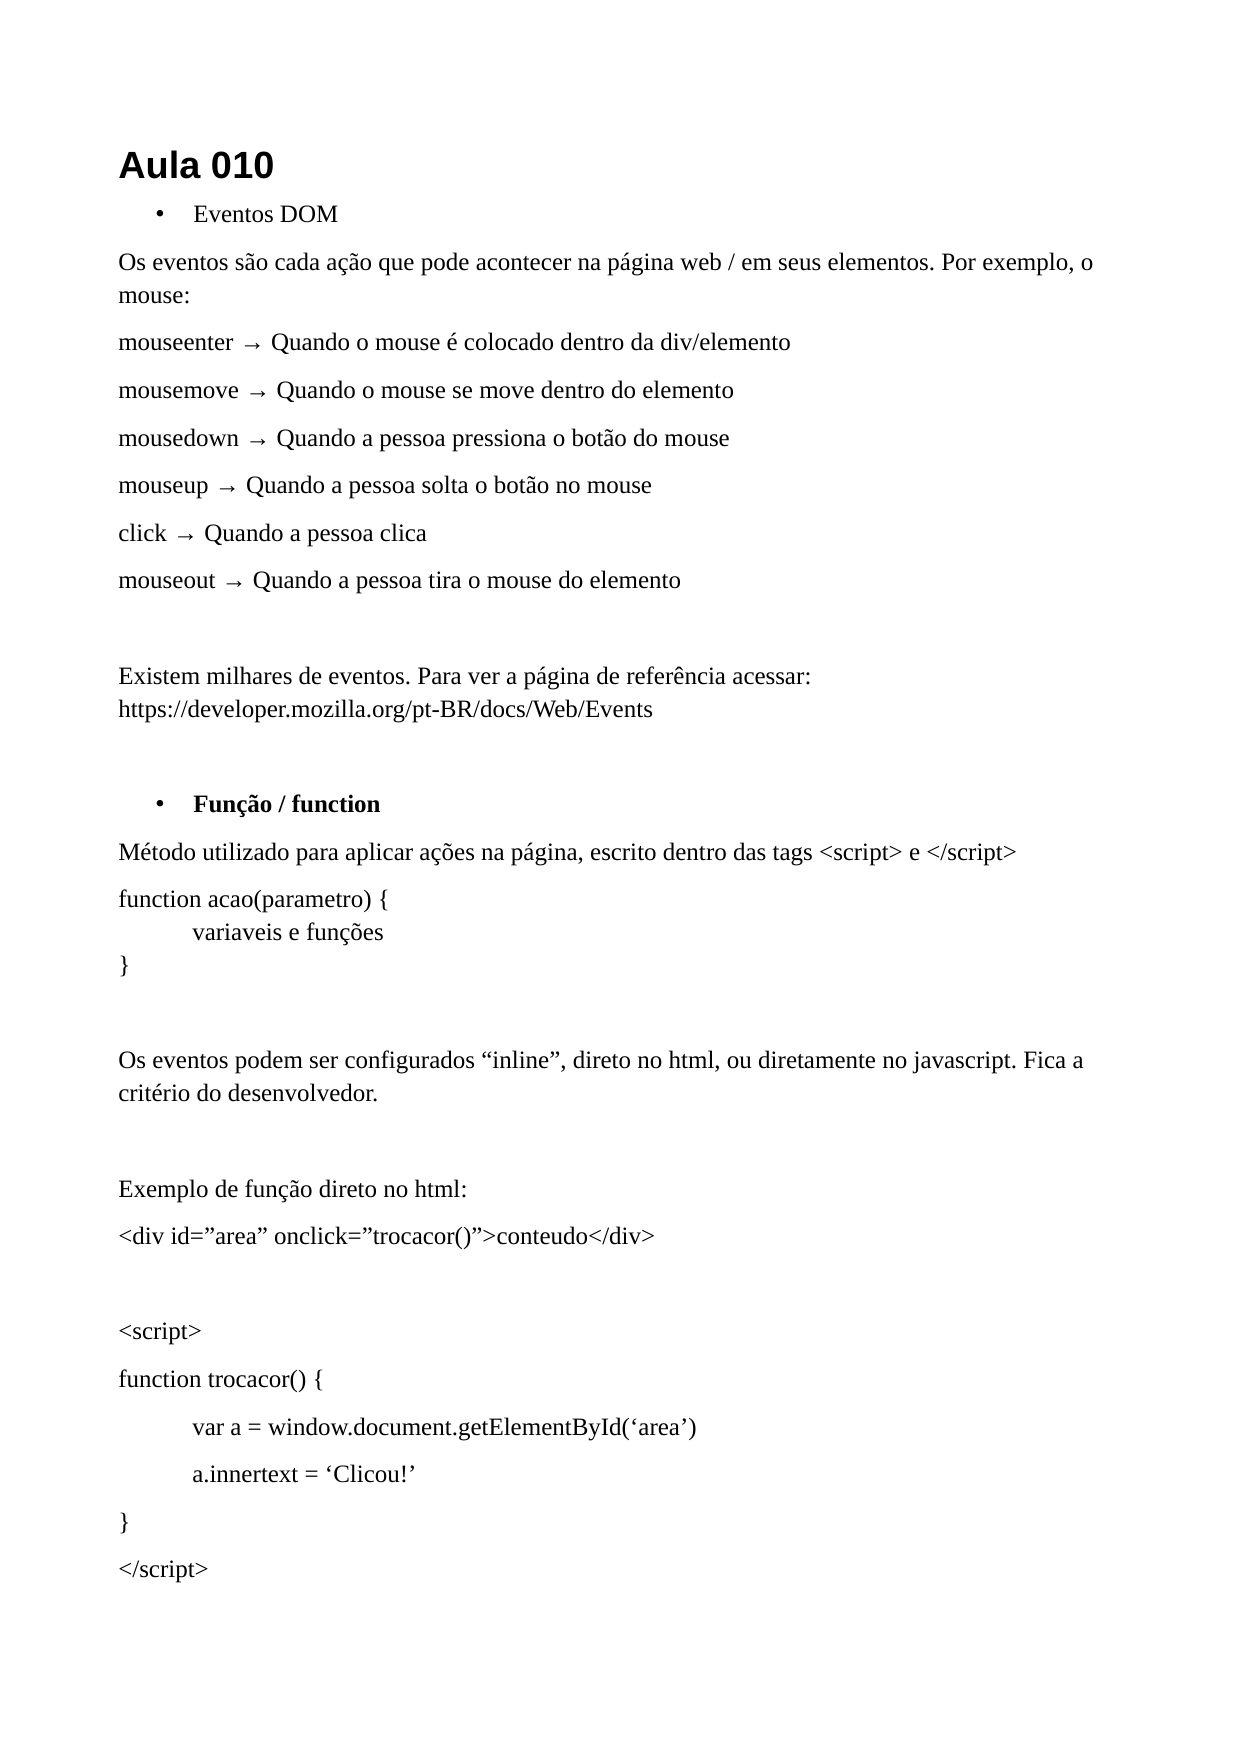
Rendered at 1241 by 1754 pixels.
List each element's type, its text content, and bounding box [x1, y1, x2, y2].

text <div id=”area” onclick=”trocacor()”>conteudo</div> [118, 1221, 1122, 1250]
text Existem milhares de eventos. Para ver a página de referência acessar: https://developer.mozilla.org/pt-BR/docs/Web/Events [118, 661, 1122, 722]
list Função / function [156, 789, 1122, 818]
text function acao(parametro) { variaveis e funções } [118, 884, 1122, 979]
text a.innertext = ‘Clicou!’ [118, 1459, 1122, 1488]
list Eventos DOM [156, 199, 1122, 228]
text Método utilizado para aplicar ações na página, escrito dentro das tags <script> e </script> [118, 837, 1122, 865]
text mouseenter → Quando o mouse é colocado dentro da div/elemento [118, 327, 1122, 356]
text mousemove → Quando o mouse se move dentro do elemento [118, 375, 1122, 404]
text var a = window.document.getElementById(‘area’) [118, 1412, 1122, 1440]
subtitle Aula 010 [118, 143, 1122, 187]
text Os eventos são cada ação que pode acontecer na página web / em seus elementos. Por exemplo, o mouse: [118, 247, 1122, 309]
text mouseup → Quando a pessoa solta o botão no mouse [118, 470, 1122, 499]
text } [118, 1507, 1122, 1536]
text <script> [118, 1316, 1122, 1345]
text mousedown → Quando a pessoa pressiona o botão do mouse [118, 423, 1122, 451]
text </script> [118, 1554, 1122, 1583]
text click → Quando a pessoa clica [118, 518, 1122, 547]
text Exemplo de função direto no html: [118, 1174, 1122, 1202]
text mouseout → Quando a pessoa tira o mouse do elemento [118, 566, 1122, 594]
text function trocacor() { [118, 1364, 1122, 1393]
text Os eventos podem ser configurados “inline”, direto no html, ou diretamente no javascript. Fica a critério do desenvolvedor. [118, 1045, 1122, 1107]
